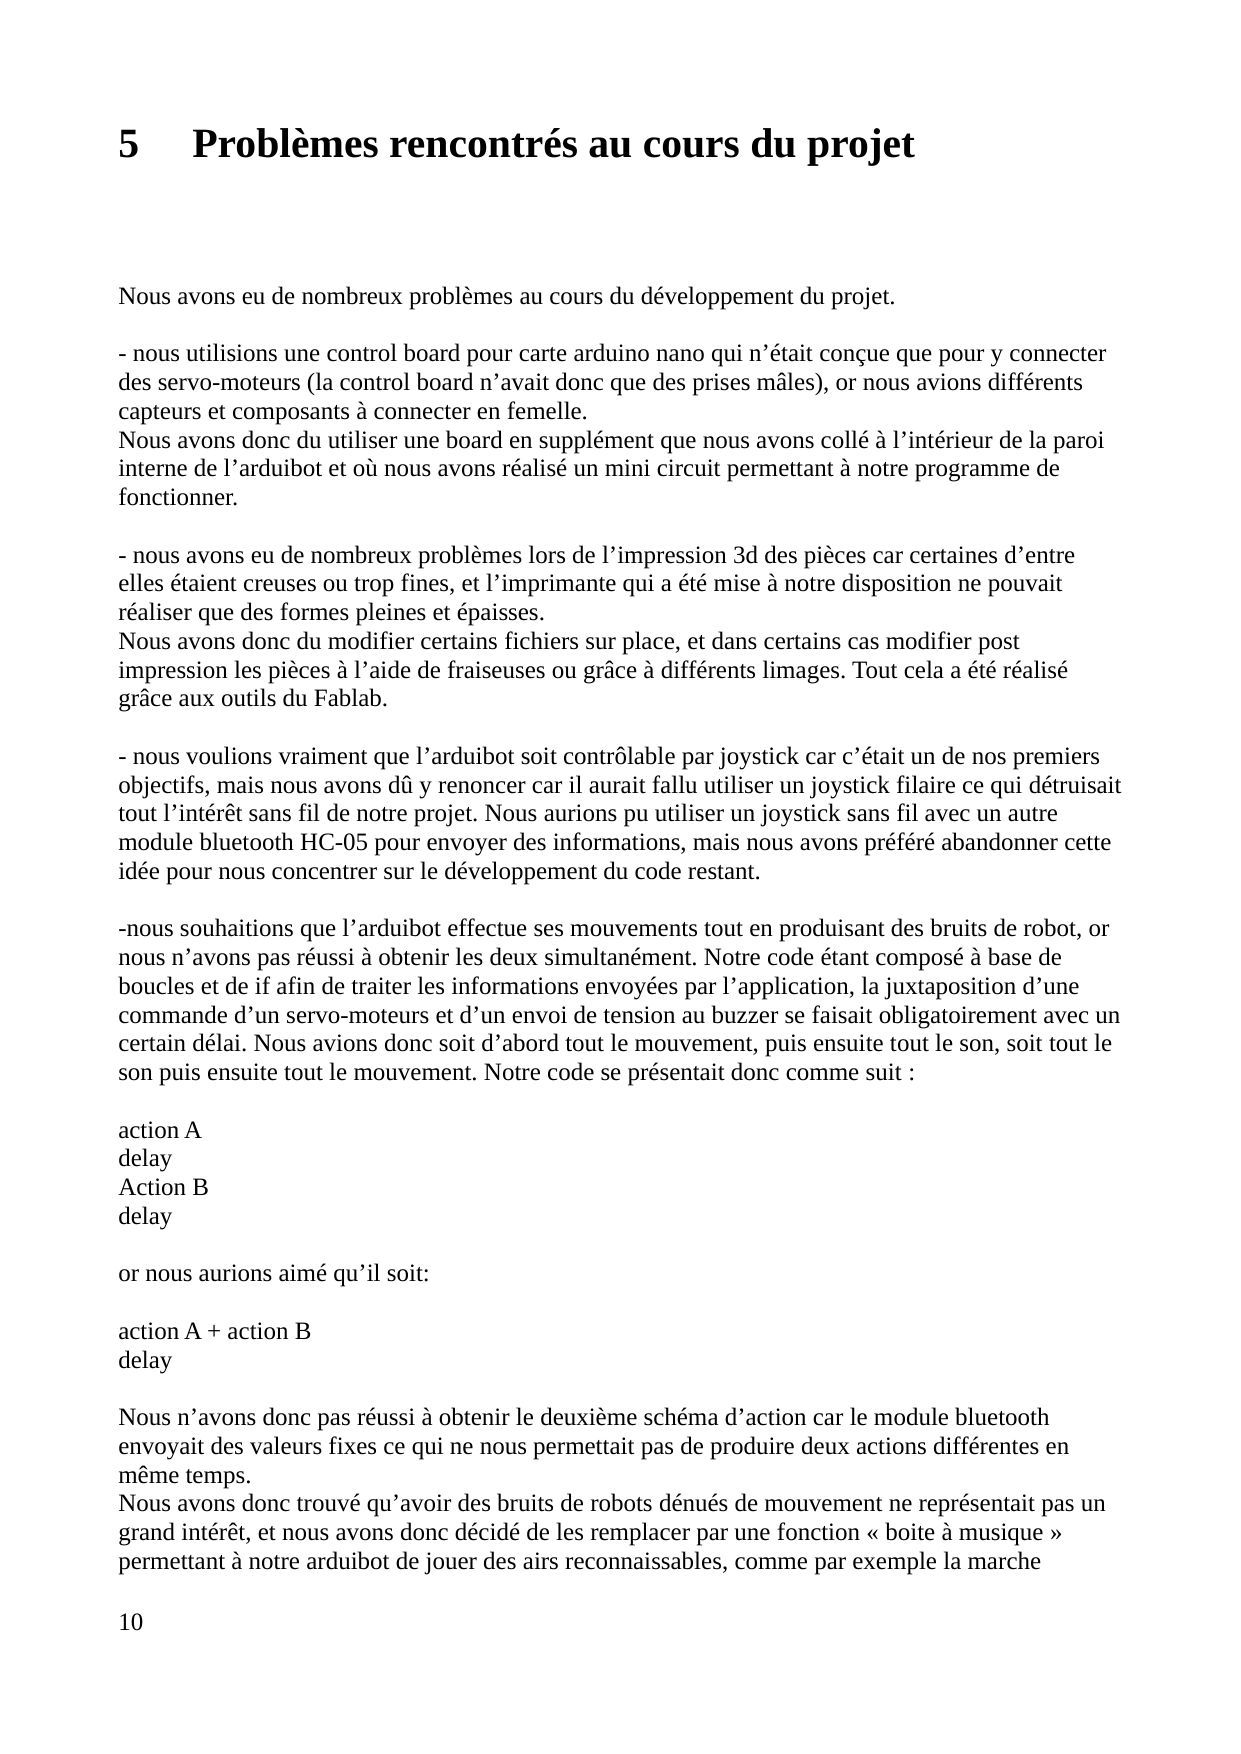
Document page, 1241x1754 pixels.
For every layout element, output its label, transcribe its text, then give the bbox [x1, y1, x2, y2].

text delay [118, 1345, 1122, 1373]
text 5 Problèmes rencontrés au cours du projet [118, 118, 1122, 166]
text - nous avons eu de nombreux problèmes lors de l’impression 3d des pièces car certaines d’entre elles étaient creuses ou trop fines, et l’imprimante qui a été mise à notre disposition ne pouvait réaliser que des formes pleines et épaisses. [118, 540, 1122, 626]
text action A [118, 1115, 1122, 1143]
text Nous avons donc trouvé qu’avoir des bruits de robots dénués de mouvement ne représentait pas un grand intérêt, et nous avons donc décidé de les remplacer par une fonction « boite à musique » permettant à notre arduibot de jouer des airs reconnaissables, comme par exemple la marche [118, 1488, 1122, 1575]
text - nous voulions vraiment que l’arduibot soit contrôlable par joystick car c’était un de nos premiers objectifs, mais nous avons dû y renoncer car il aurait fallu utiliser un joystick filaire ce qui détruisait tout l’intérêt sans fil de notre projet. Nous aurions pu utiliser un joystick sans fil avec un autre module bluetooth HC-05 pour envoyer des informations, mais nous avons préféré abandonner cette idée pour nous concentrer sur le développement du code restant. [118, 741, 1122, 885]
text Nous avons donc du utiliser une board en supplément que nous avons collé à l’intérieur de la paroi interne de l’arduibot et où nous avons réalisé un mini circuit permettant à notre programme de fonctionner. [118, 425, 1122, 511]
text Nous n’avons donc pas réussi à obtenir le deuxième schéma d’action car le module bluetooth envoyait des valeurs fixes ce qui ne nous permettait pas de produire deux actions différentes en même temps. [118, 1402, 1122, 1488]
text delay [118, 1201, 1122, 1230]
text or nous aurions aimé qu’il soit: [118, 1258, 1122, 1287]
text - nous utilisions une control board pour carte arduino nano qui n’était conçue que pour y connecter des servo-moteurs (la control board n’avait donc que des prises mâles), or nous avions différents capteurs et composants à connecter en femelle. [118, 338, 1122, 425]
text Nous avons eu de nombreux problèmes au cours du développement du projet. [118, 281, 1122, 310]
text delay [118, 1143, 1122, 1172]
text Action B [118, 1172, 1122, 1201]
text -nous souhaitions que l’arduibot effectue ses mouvements tout en produisant des bruits de robot, or nous n’avons pas réussi à obtenir les deux simultanément. Notre code étant composé à base de boucles et de if afin de traiter les informations envoyées par l’application, la juxtaposition d’une commande d’un servo-moteurs et d’un envoi de tension au buzzer se faisait obligatoirement avec un certain délai. Nous avions donc soit d’abord tout le mouvement, puis ensuite tout le son, soit tout le son puis ensuite tout le mouvement. Notre code se présentait donc comme suit : [118, 913, 1122, 1086]
text action A + action B [118, 1316, 1122, 1345]
text Nous avons donc du modifier certains fichiers sur place, et dans certains cas modifier post impression les pièces à l’aide de fraiseuses ou grâce à différents limages. Tout cela a été réalisé grâce aux outils du Fablab. [118, 626, 1122, 712]
